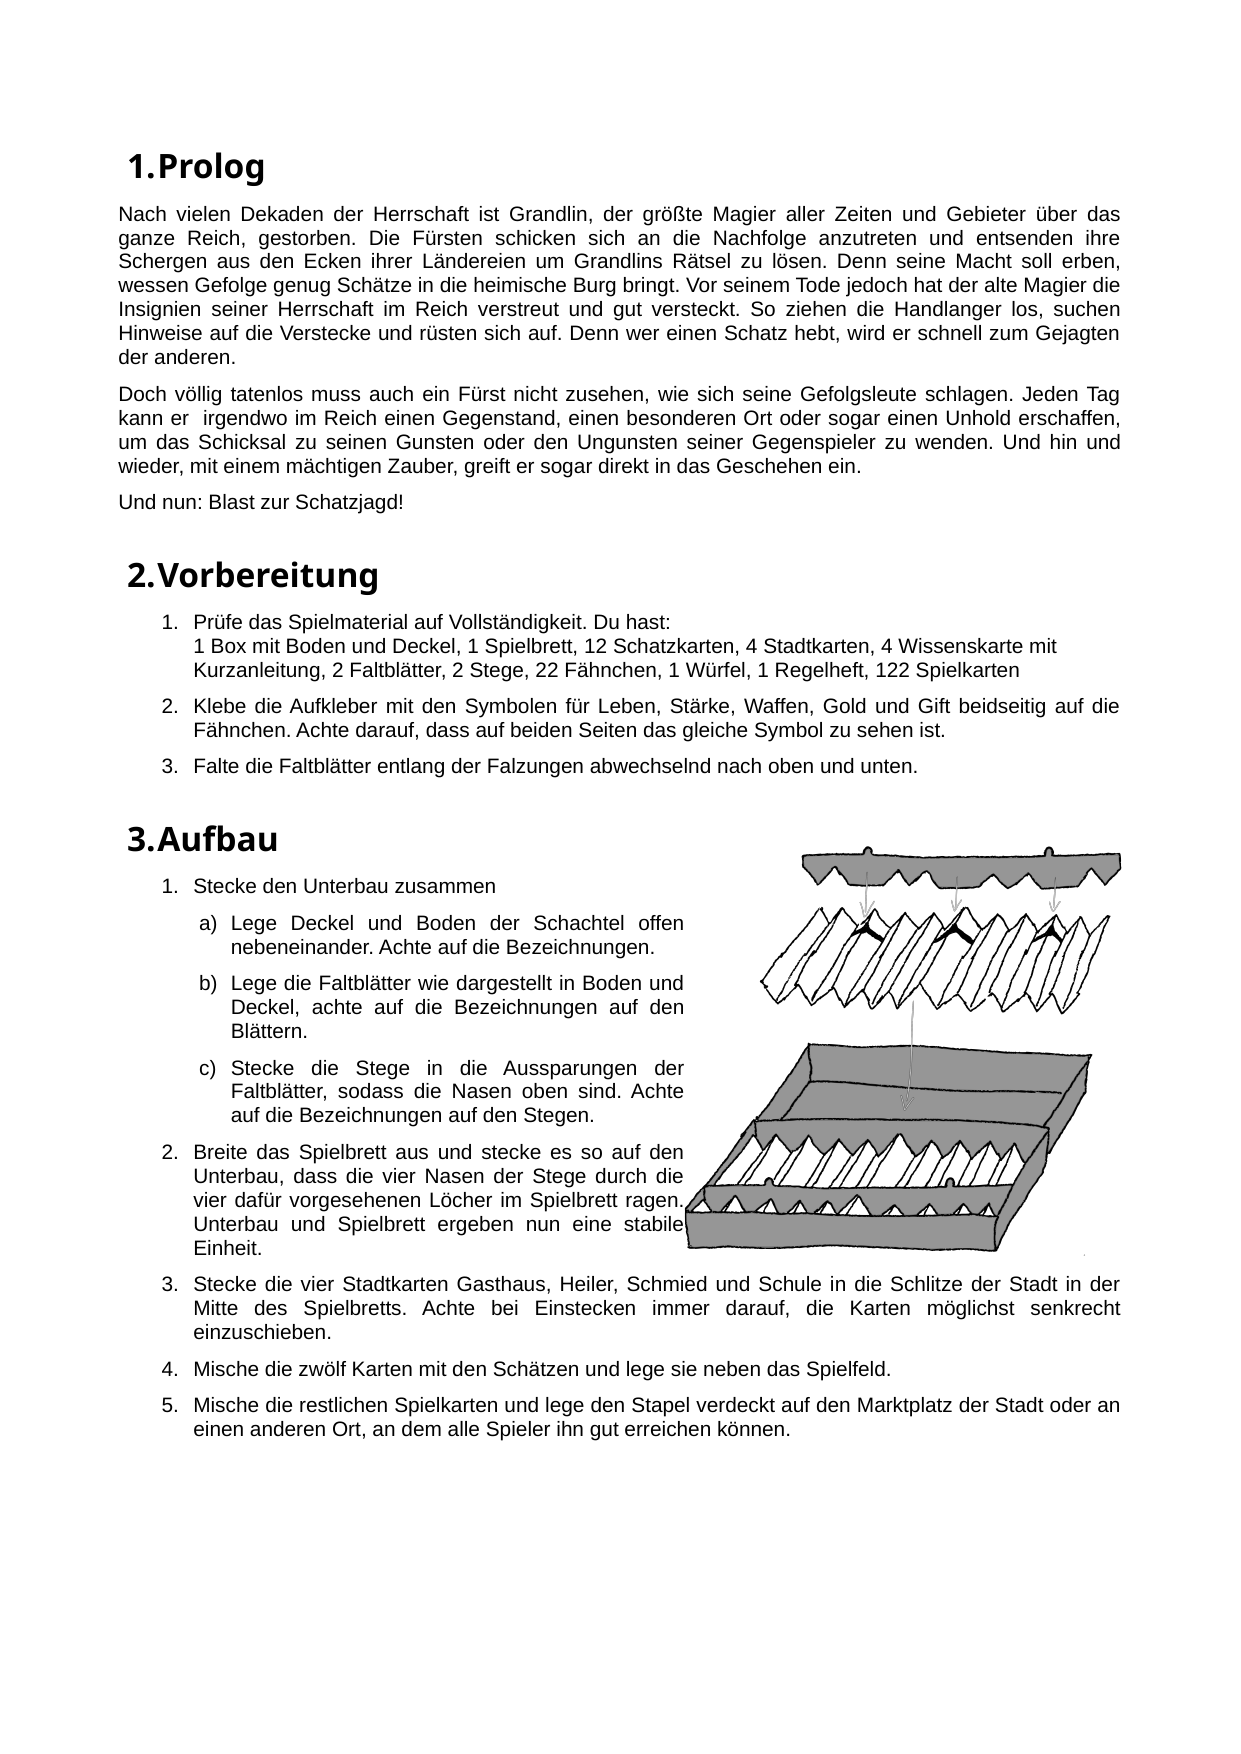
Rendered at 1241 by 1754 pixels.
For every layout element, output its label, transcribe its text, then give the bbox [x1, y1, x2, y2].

text Doch völlig tatenlos muss auch ein Fürst nicht zusehen, wie sich seine Gefolgsleute schlagen. Jeden Tag kann er irgendwo im Reich einen Gegenstand, einen besonderen Ort oder sogar einen Unhold erschaffen, um das Schicksal zu seinen Gunsten oder den Ungunsten seiner Gegenspieler zu wenden. Und hin und wieder, mit einem mächtigen Zauber, greift er sogar direkt in das Geschehen ein. [118, 382, 1122, 477]
list Mische die zwölf Karten mit den Schätzen und lege sie neben das Spielfeld. [156, 1356, 1122, 1380]
text Nach vielen Dekaden der Herrschaft ist Grandlin, der größte Magier aller Zeiten und Gebieter über das ganze Reich, gestorben. Die Fürsten schicken sich an die Nachfolge anzutreten und entsenden ihre Schergen aus den Ecken ihrer Ländereien um Grandlins Rätsel zu lösen. Denn seine Macht soll erben, wessen Gefolge genug Schätze in die heimische Burg bringt. Vor seinem Tode jedoch hat der alte Magier die Insignien seiner Herrschaft im Reich verstreut und gut versteckt. So ziehen die Handlanger los, suchen Hinweise auf die Verstecke und rüsten sich auf. Denn wer einen Schatz hebt, wird er schnell zum Gejagten der anderen. [118, 201, 1122, 369]
list Klebe die Aufkleber mit den Symbolen für Leben, Stärke, Waffen, Gold und Gift beidseitig auf die Fähnchen. Achte darauf, dass auf beiden Seiten das gleiche Symbol zu sehen ist. [156, 694, 1122, 742]
subtitle Prolog [118, 143, 1122, 189]
list Stecke die Stege in die Aussparungen der Faltblätter, sodass die Nasen oben sind. Achte auf die Bezeichnungen auf den Stegen. [193, 1055, 684, 1127]
picture [684, 846, 1122, 1256]
list Mische die restlichen Spielkarten und lege den Stapel verdeckt auf den Marktplatz der Stadt oder an einen anderen Ort, an dem alle Spieler ihn gut erreichen können. [156, 1393, 1122, 1441]
list Stecke die vier Stadtkarten Gasthaus, Heiler, Schmied und Schule in die Schlitze der Stadt in der Mitte des Spielbretts. Achte bei Einstecken immer darauf, die Karten möglichst senkrecht einzuschieben. [156, 1272, 1122, 1344]
text Und nun: Blast zur Schatzjagd! [118, 490, 1122, 514]
list Lege die Faltblätter wie dargestellt in Boden und Deckel, achte auf die Bezeichnungen auf den Blättern. [193, 971, 684, 1043]
list Stecke den Unterbau zusammen [156, 874, 684, 898]
subtitle Aufbau [118, 816, 1122, 862]
list Breite das Spielbrett aus und stecke es so auf den Unterbau, dass die vier Nasen der Stege durch die vier dafür vorgesehenen Löcher im Spielbrett ragen. Unterbau und Spielbrett ergeben nun eine stabile Einheit. [156, 1140, 1122, 1259]
subtitle Vorbereitung [118, 551, 1122, 597]
list Lege Deckel und Boden der Schachtel offen nebeneinander. Achte auf die Bezeichnungen. [193, 911, 684, 958]
list Falte die Faltblätter entlang der Falzungen abwechselnd nach oben und unten. [156, 754, 1122, 778]
list Prüfe das Spielmaterial auf Vollständigkeit. Du hast: 1 Box mit Boden und Deckel, 1 Spielbrett, 12 Schatzkarten, 4 Stadtkarten, 4 Wissenskarte mit Kurzanleitung, 2 Faltblätter, 2 Stege, 22 Fähnchen, 1 Würfel, 1 Regelheft, 122 Spielkarten [156, 609, 1122, 681]
